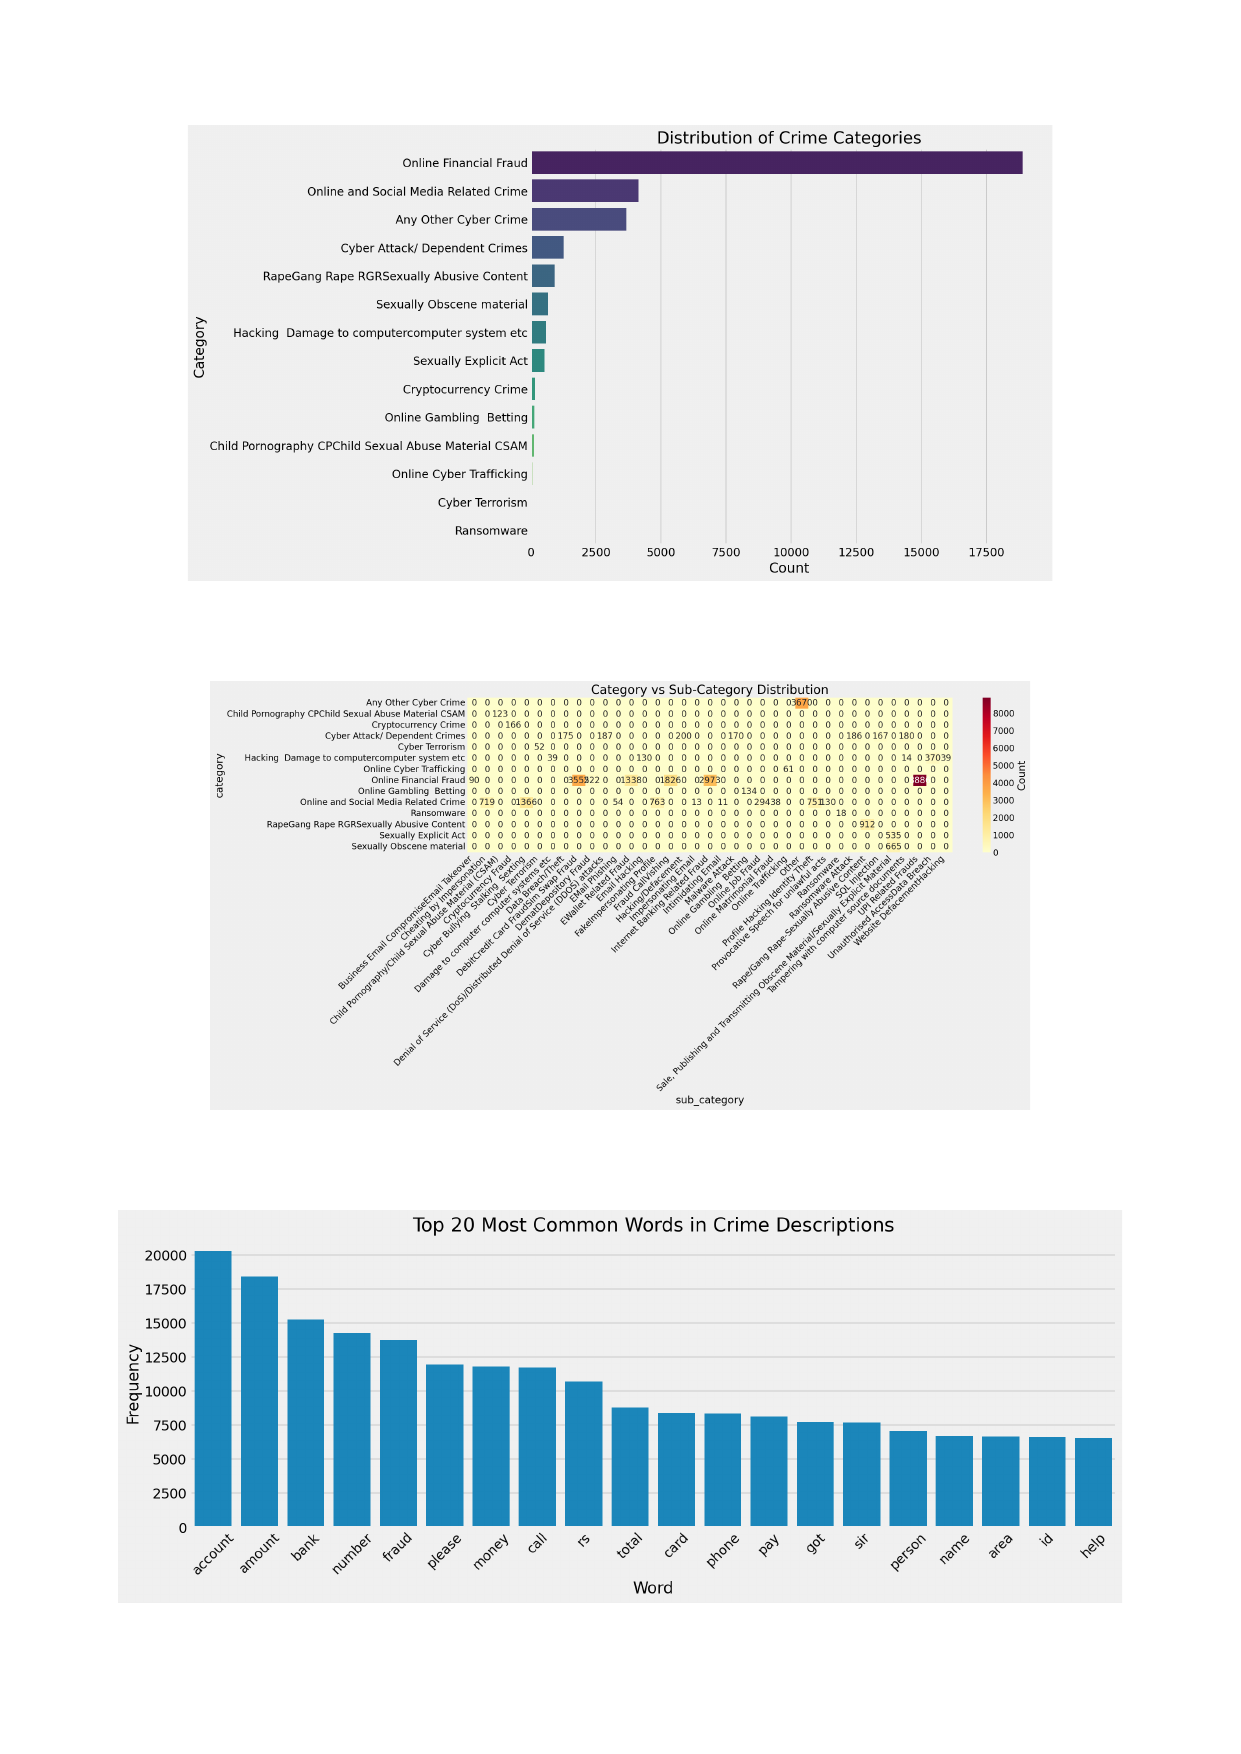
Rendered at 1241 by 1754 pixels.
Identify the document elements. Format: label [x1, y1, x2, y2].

picture [210, 681, 1030, 1110]
picture [187, 125, 1053, 581]
picture [118, 1210, 1123, 1603]
